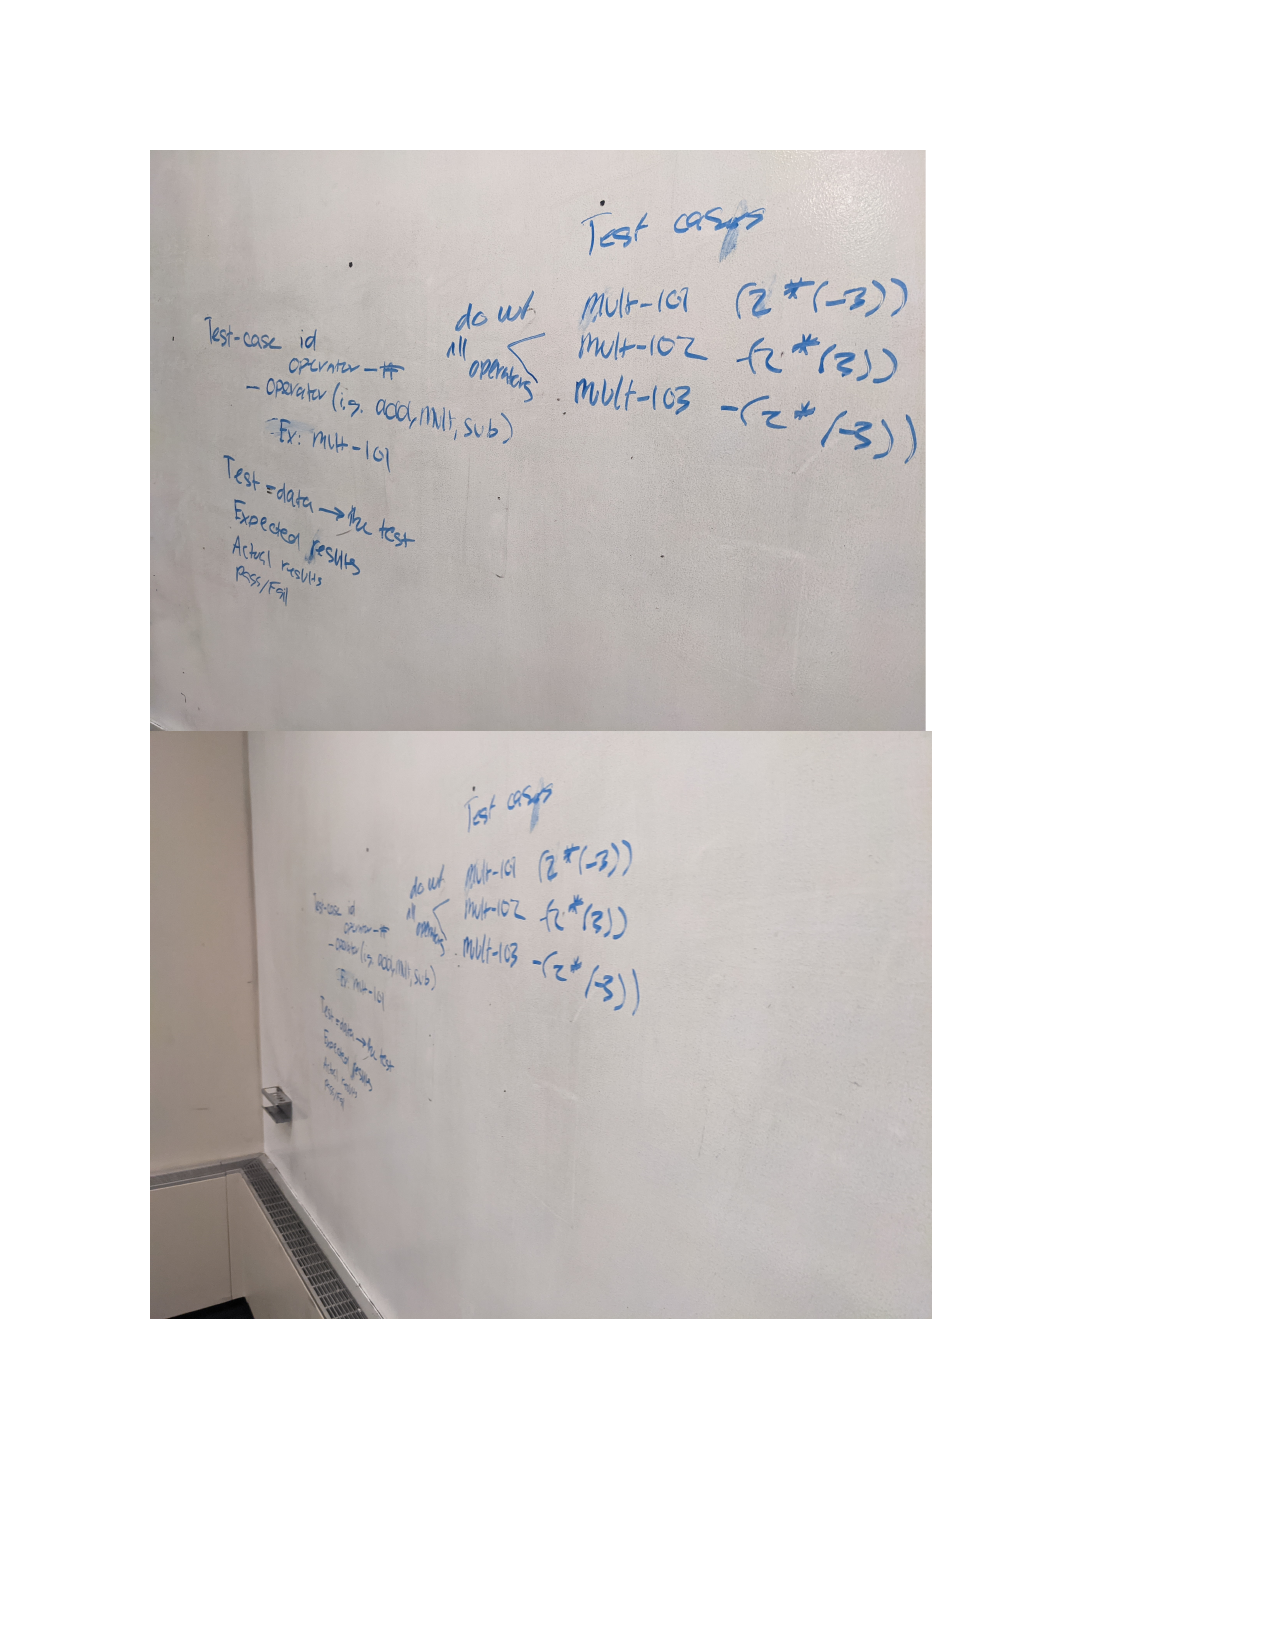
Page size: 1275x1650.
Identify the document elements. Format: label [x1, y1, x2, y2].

picture [150, 150, 932, 1319]
